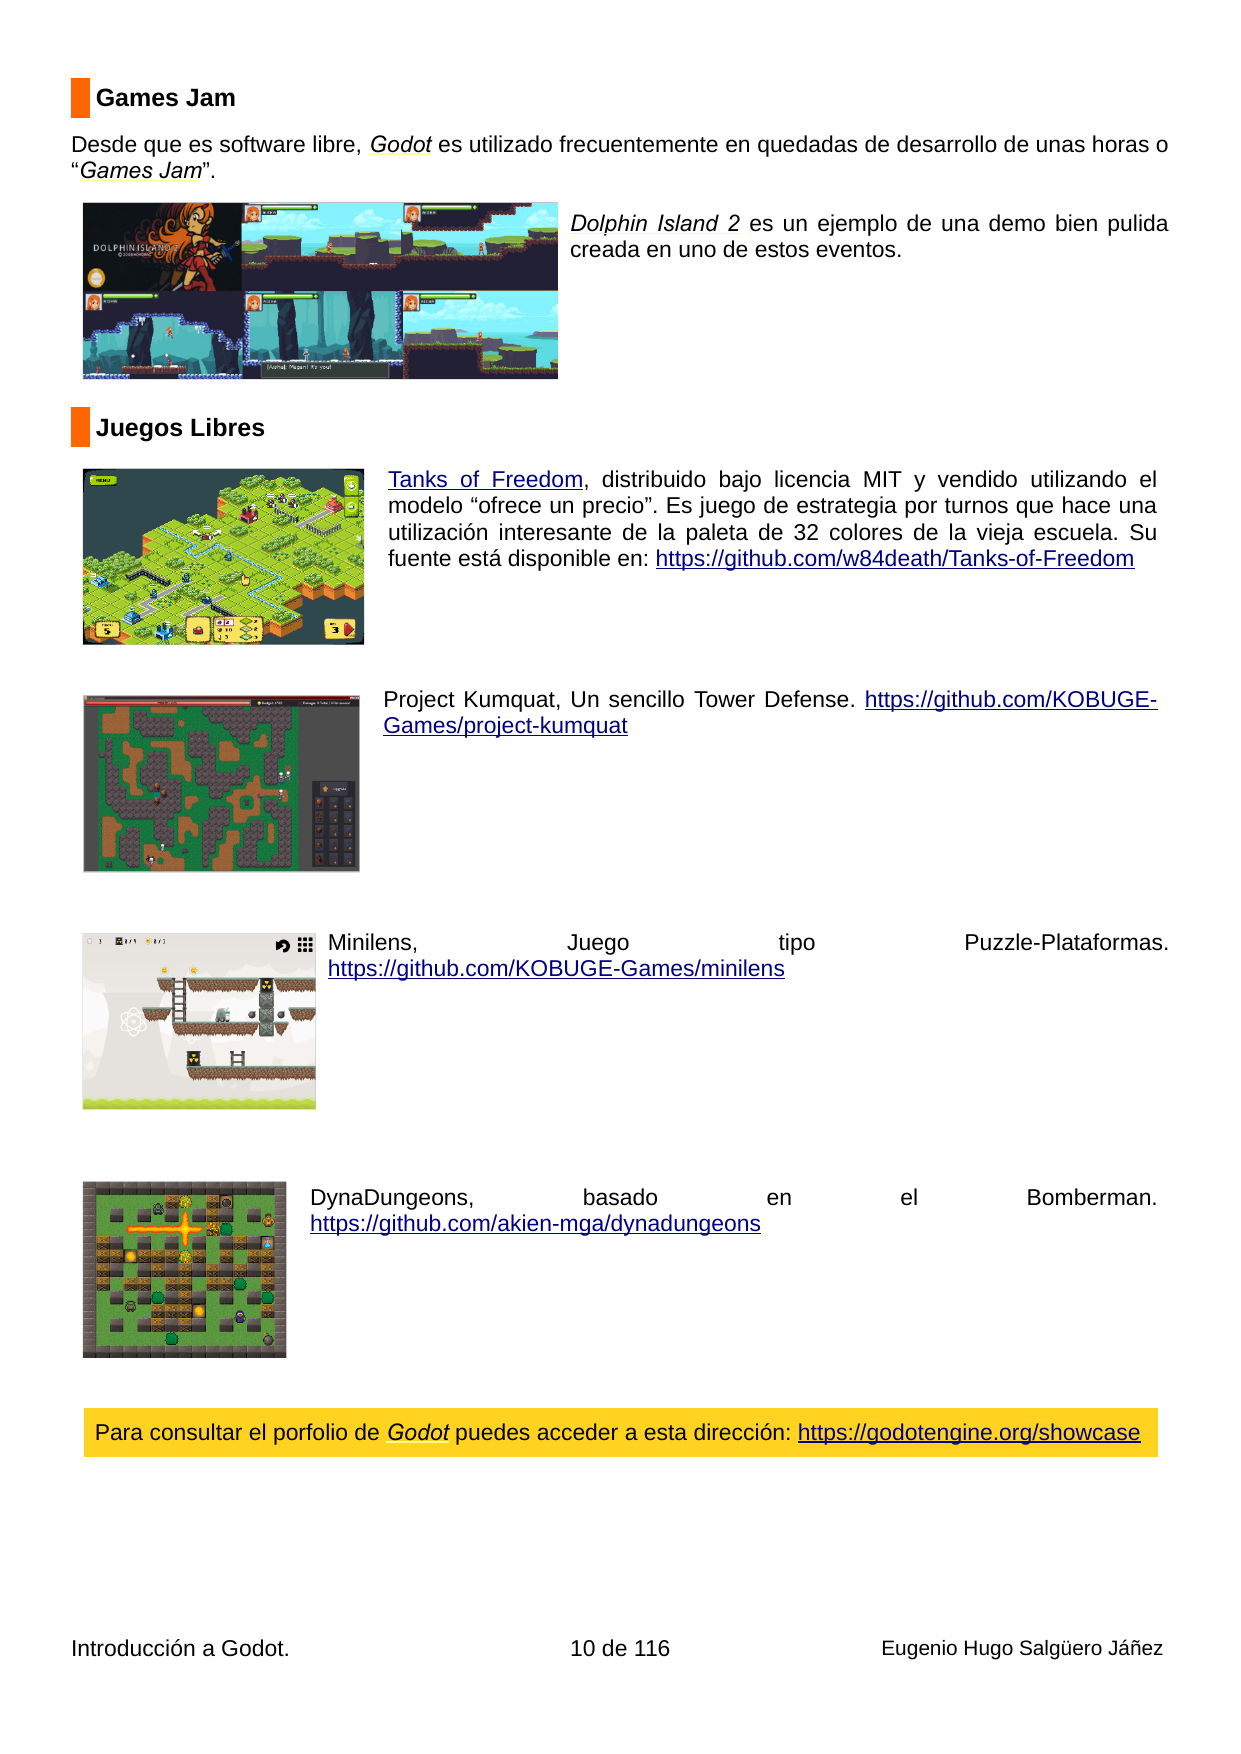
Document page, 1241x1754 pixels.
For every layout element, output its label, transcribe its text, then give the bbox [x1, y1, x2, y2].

picture [82, 1180, 287, 1358]
text Dolphin Island 2 es un ejemplo de una demo bien pulida creada en uno de estos eventos. [558, 210, 1169, 262]
text Para consultar el porfolio de Godot puedes acceder a esta dirección: https://godotengine.org/showcase [84, 1408, 1158, 1457]
picture [82, 932, 316, 1110]
text Minilens, Juego tipo Puzzle-Plataformas. https://github.com/KOBUGE-Games/minilens [71, 929, 1169, 982]
subtitle Games Jam [71, 77, 1169, 118]
text DynaDungeons, basado en el Bomberman. https://github.com/akien-mga/dynadungeons [287, 1184, 1158, 1237]
text Desde que es software libre, Godot es utilizado frecuentemente en quedadas de desarrollo de unas horas o “Games Jam”. [71, 131, 1169, 183]
text Tanks of Freedom, distribuido bajo licencia MIT y vendido utilizando el modelo “ofrece un precio”. Es juego de estrategia por turnos que hace una utilización interesante de la paleta de 32 colores de la vieja escuela. Su fuente está disponible en: https://github.com/w84death/Tanks-of-Freedom [83, 466, 1158, 571]
text Project Kumquat, Un sencillo Tower Defense. https://github.com/KOBUGE-Games/project-kumquat [83, 686, 1158, 738]
subtitle Juegos Libres [90, 407, 1169, 447]
picture [82, 695, 360, 873]
picture [82, 202, 558, 380]
picture [82, 467, 365, 645]
